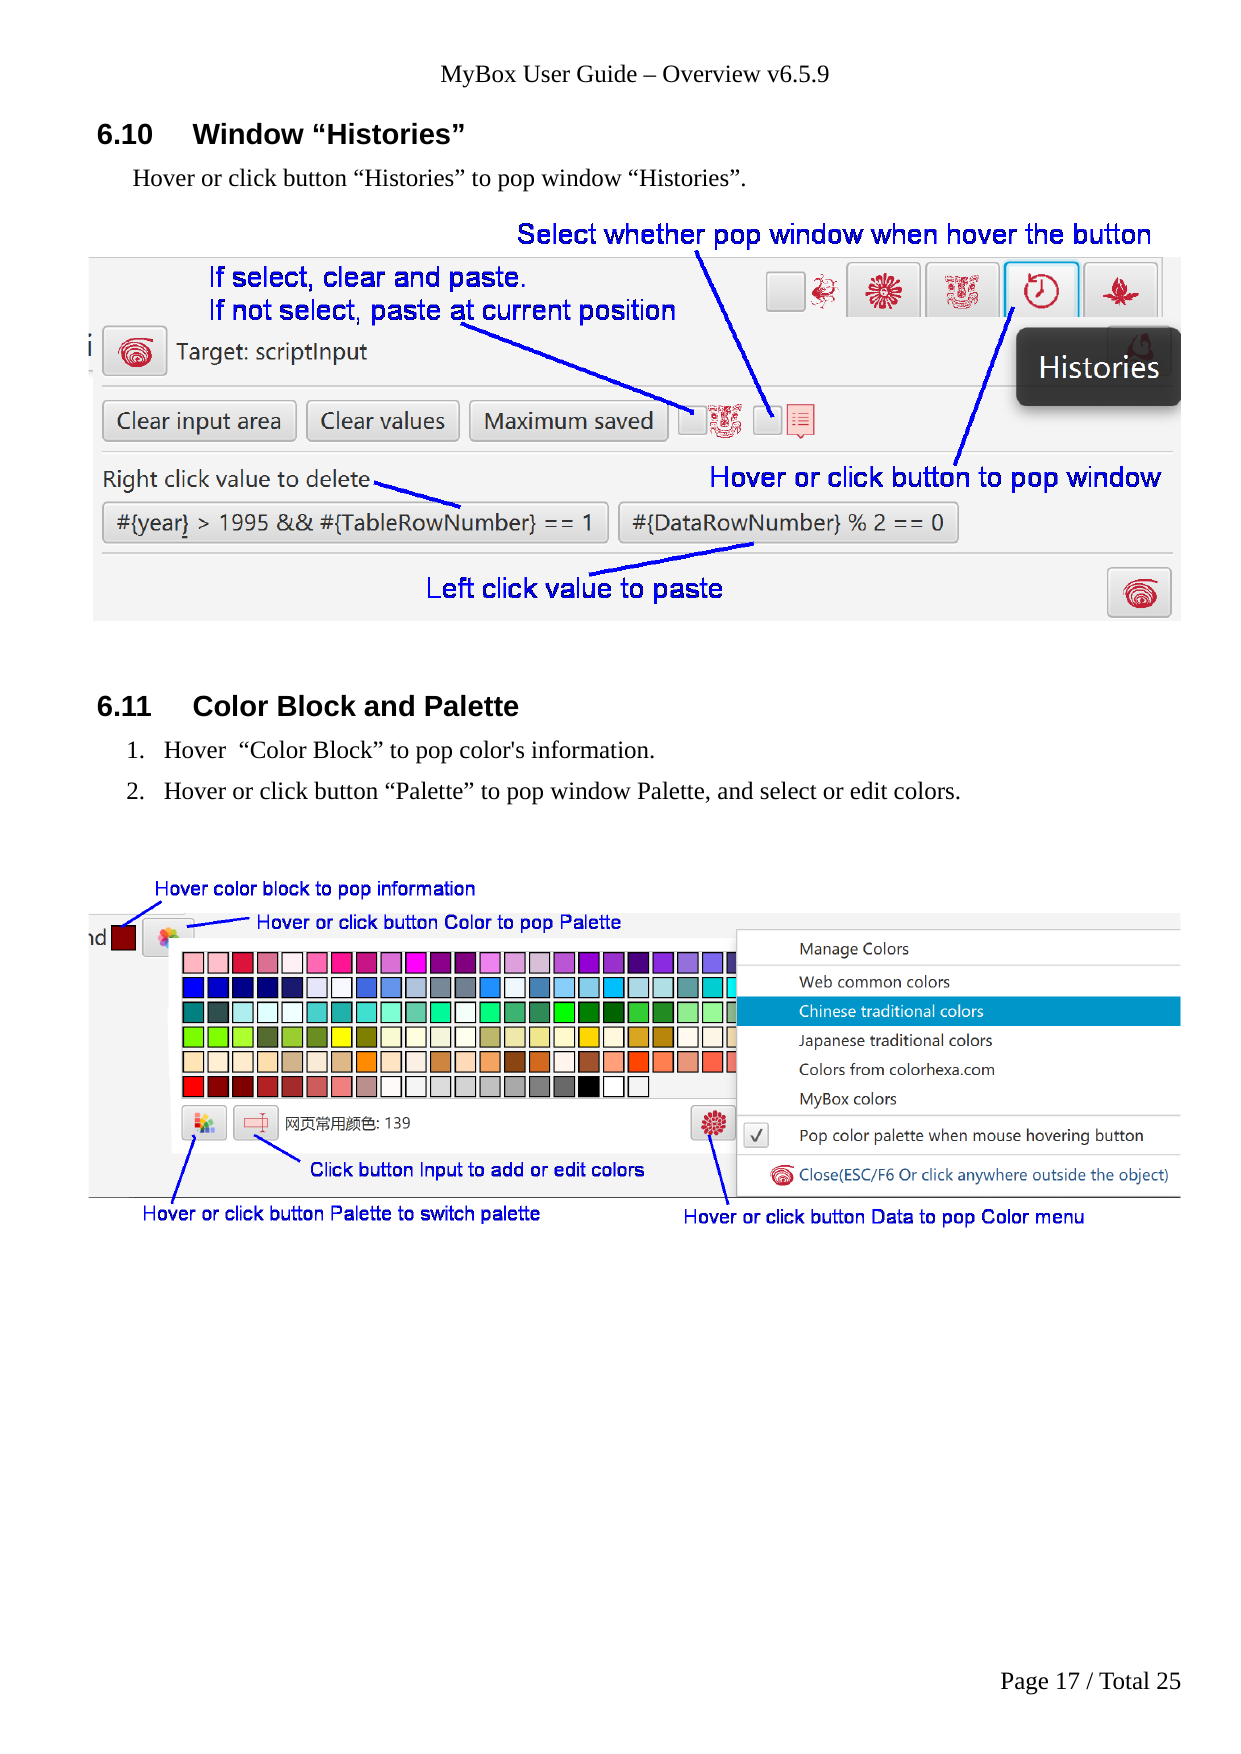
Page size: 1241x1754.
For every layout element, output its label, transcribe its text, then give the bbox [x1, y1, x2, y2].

list Hover “Color Block” to pop color's information. [126, 735, 1181, 763]
picture [88, 204, 1182, 623]
text Hover or click button “Histories” to pop window “Histories”. [88, 163, 1181, 192]
subtitle Color Block and Palette [88, 689, 1181, 722]
picture [88, 858, 1182, 1238]
list Hover or click button “Palette” to pop window Palette, and select or edit colors. [126, 776, 1181, 805]
subtitle Window “Histories” [88, 117, 1181, 151]
